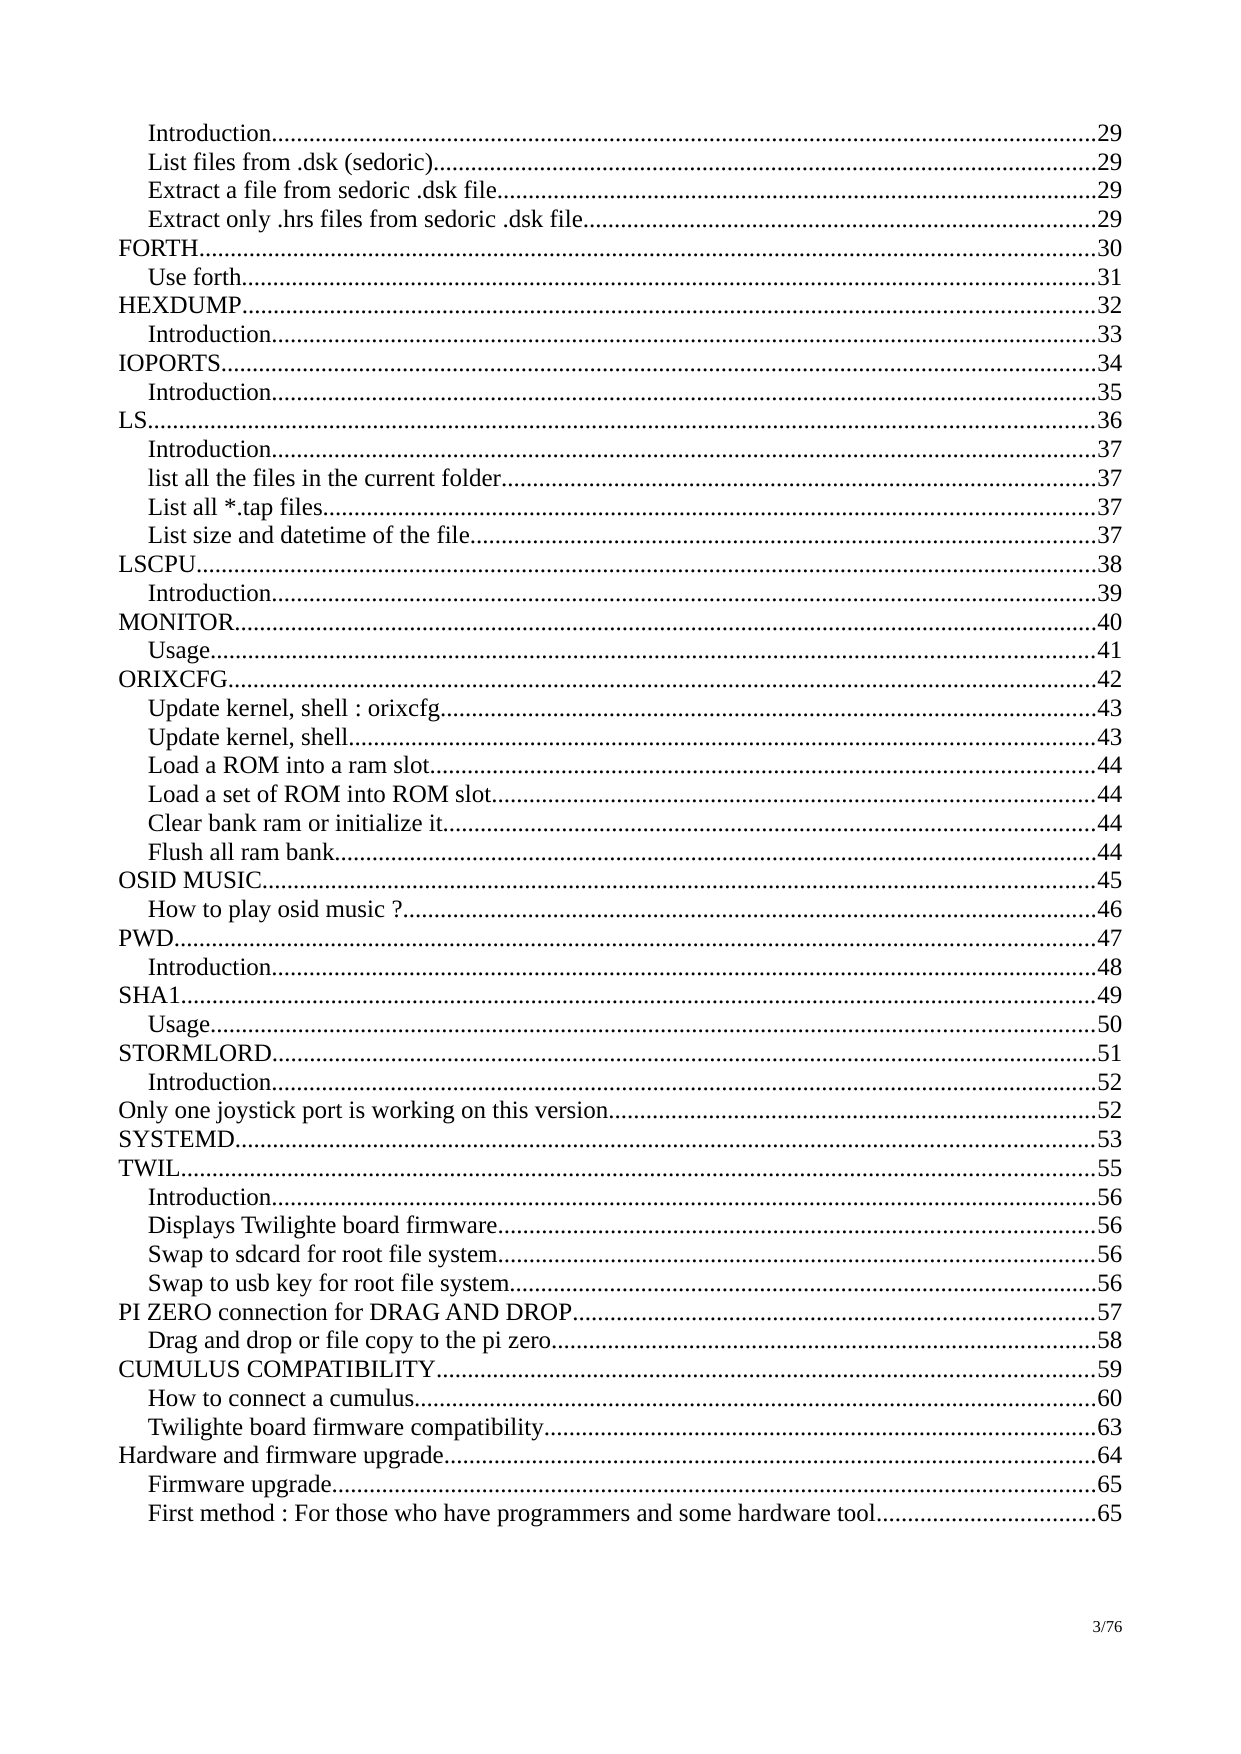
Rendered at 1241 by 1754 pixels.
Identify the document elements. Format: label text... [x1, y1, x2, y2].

text Only one joystick port is working on this version 52 [118, 1096, 1122, 1124]
text Firmware upgrade 65 [148, 1469, 1122, 1498]
text Load a ROM into a ram slot 44 [148, 751, 1122, 779]
text ORIXCFG 42 [118, 664, 1122, 693]
text Hardware and firmware upgrade 64 [118, 1441, 1122, 1469]
text Use forth 31 [148, 262, 1122, 291]
text LSCPU 38 [118, 549, 1122, 578]
text Displays Twilighte board firmware 56 [148, 1211, 1122, 1239]
text FORTH 30 [118, 233, 1122, 262]
text Swap to sdcard for root file system 56 [148, 1239, 1122, 1268]
text Introduction 37 [148, 434, 1122, 463]
text List all *.tap files 37 [148, 492, 1122, 521]
text Flush all ram bank 44 [148, 837, 1122, 866]
text Usage 50 [148, 1009, 1122, 1038]
text STORMLORD 51 [118, 1038, 1122, 1067]
text HEXDUMP 32 [118, 291, 1122, 319]
text PWD 47 [118, 923, 1122, 952]
text Extract only .hrs files from sedoric .dsk file 29 [148, 204, 1122, 233]
text Drag and drop or file copy to the pi zero 58 [148, 1326, 1122, 1354]
text List files from .dsk (sedoric) 29 [148, 147, 1122, 176]
text Load a set of ROM into ROM slot 44 [148, 779, 1122, 808]
text Introduction 29 [148, 118, 1122, 147]
text SYSTEMD 53 [118, 1124, 1122, 1153]
text TWIL 55 [118, 1153, 1122, 1182]
text Usage 41 [148, 636, 1122, 664]
text Introduction 56 [148, 1182, 1122, 1211]
text MONITOR 40 [118, 607, 1122, 636]
text Introduction 48 [148, 952, 1122, 981]
text First method : For those who have programmers and some hardware tool 65 [148, 1498, 1122, 1527]
text LS 36 [118, 406, 1122, 434]
text List size and datetime of the file 37 [148, 521, 1122, 549]
text Introduction 35 [148, 377, 1122, 406]
text Update kernel, shell : orixcfg 43 [148, 693, 1122, 722]
text Swap to usb key for root file system 56 [148, 1268, 1122, 1297]
text Clear bank ram or initialize it 44 [148, 808, 1122, 837]
text Twilighte board firmware compatibility 63 [148, 1412, 1122, 1441]
text Extract a file from sedoric .dsk file 29 [148, 176, 1122, 204]
text SHA1 49 [118, 981, 1122, 1009]
text list all the files in the current folder 37 [148, 463, 1122, 492]
text IOPORTS 34 [118, 348, 1122, 377]
text How to connect a cumulus 60 [148, 1383, 1122, 1412]
text CUMULUS COMPATIBILITY 59 [118, 1354, 1122, 1383]
text PI ZERO connection for DRAG AND DROP 57 [118, 1297, 1122, 1326]
text Introduction 39 [148, 578, 1122, 607]
text Introduction 33 [148, 319, 1122, 348]
text How to play osid music ? 46 [148, 894, 1122, 923]
text OSID MUSIC 45 [118, 866, 1122, 894]
text Introduction 52 [148, 1067, 1122, 1096]
text Update kernel, shell 43 [148, 722, 1122, 751]
